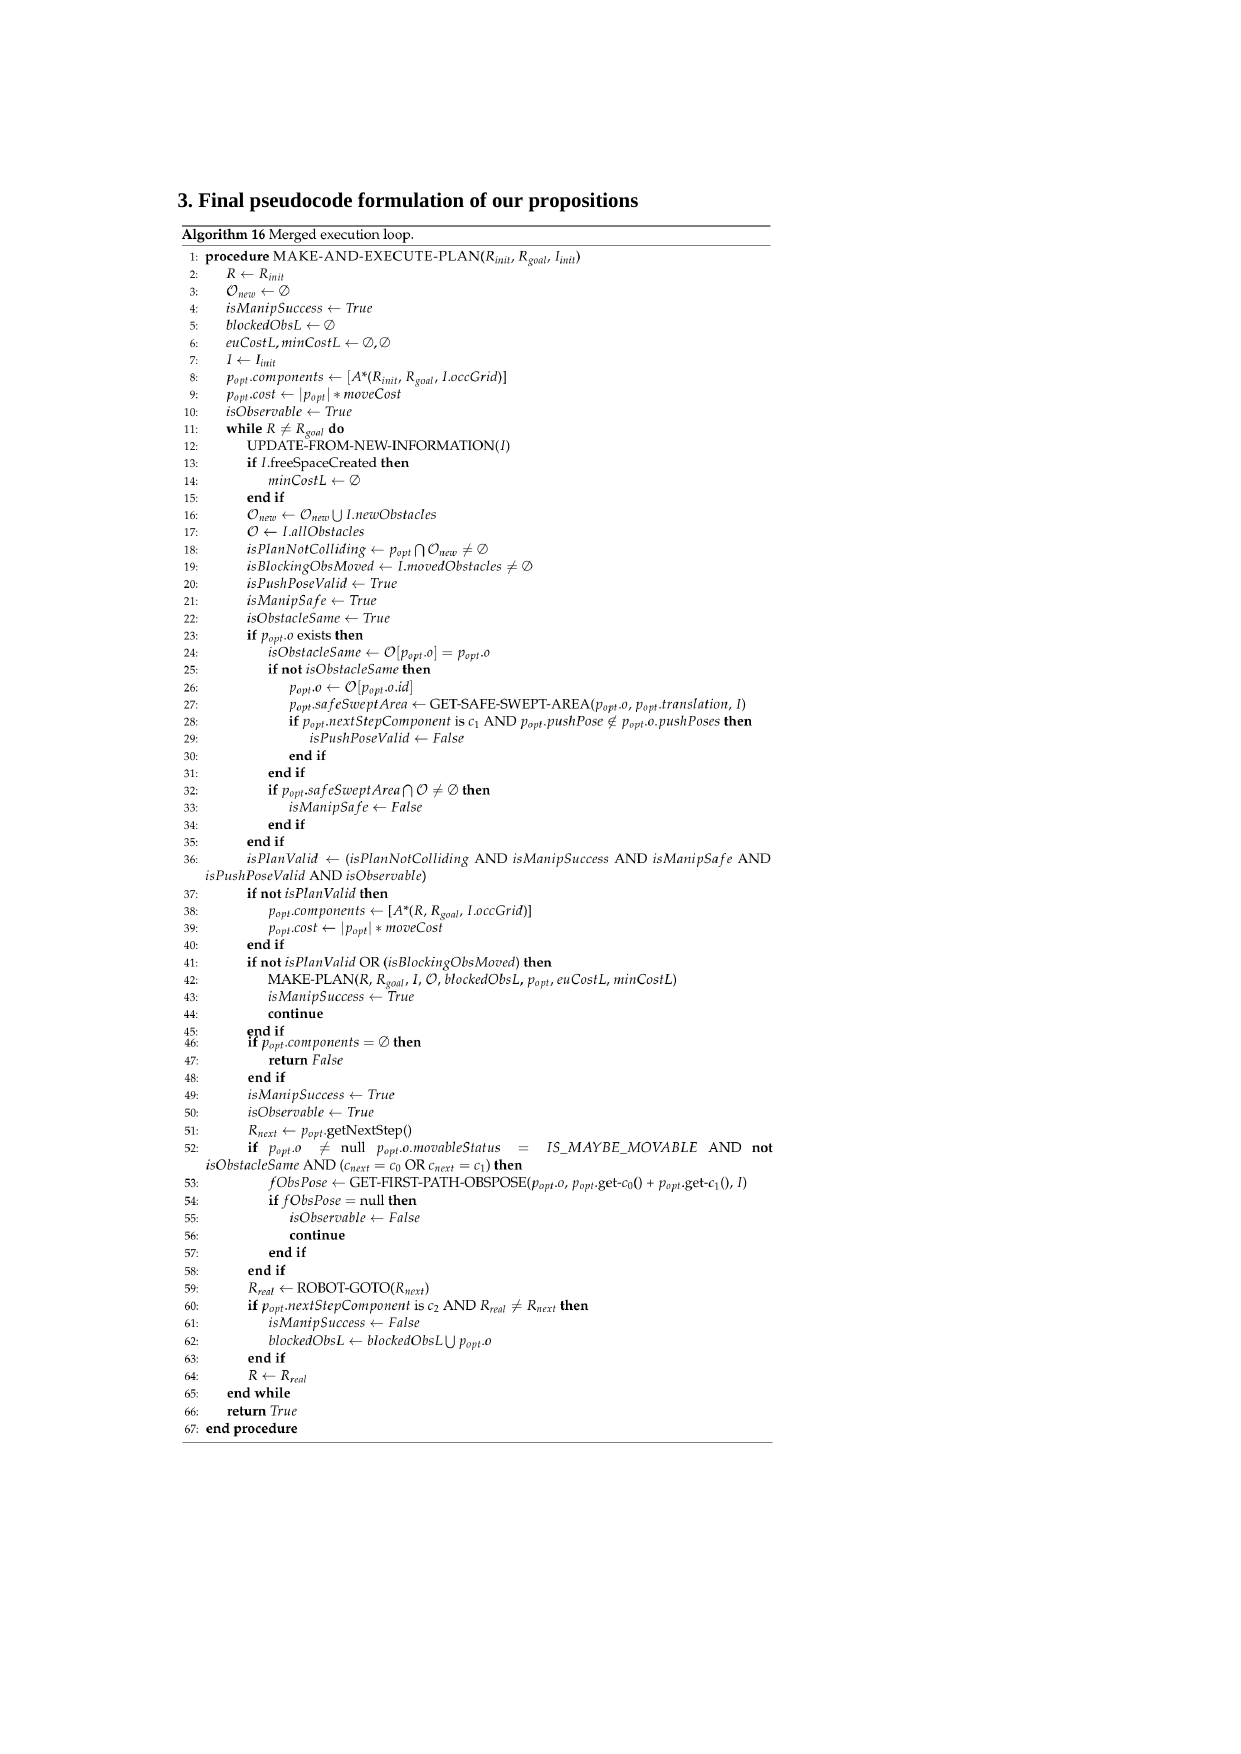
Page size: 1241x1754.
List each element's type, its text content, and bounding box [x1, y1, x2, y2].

picture [180, 223, 775, 1445]
subtitle 3. Final pseudocode formulation of our propositions [177, 188, 1063, 213]
